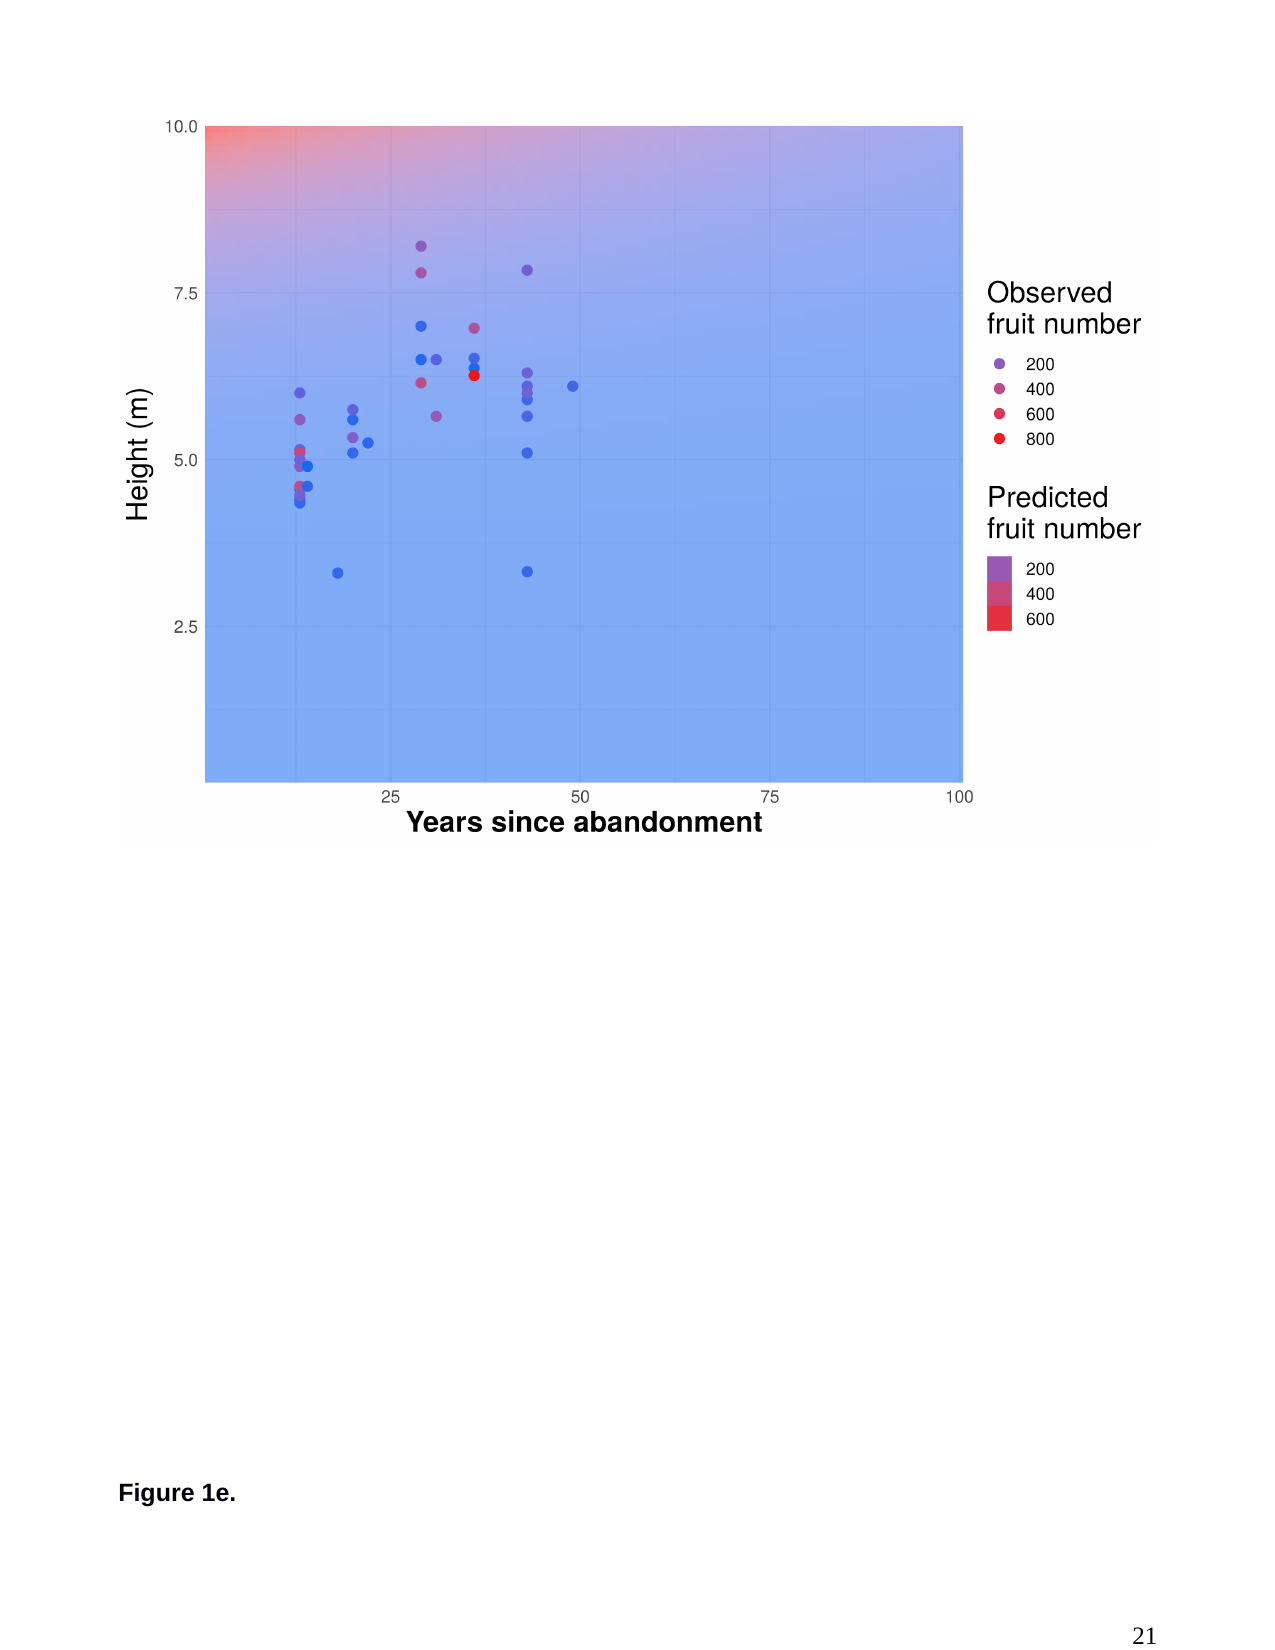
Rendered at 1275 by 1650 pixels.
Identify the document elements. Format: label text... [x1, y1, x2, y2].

text Figure 1e. [118, 1478, 1157, 1506]
picture [118, 118, 1157, 846]
